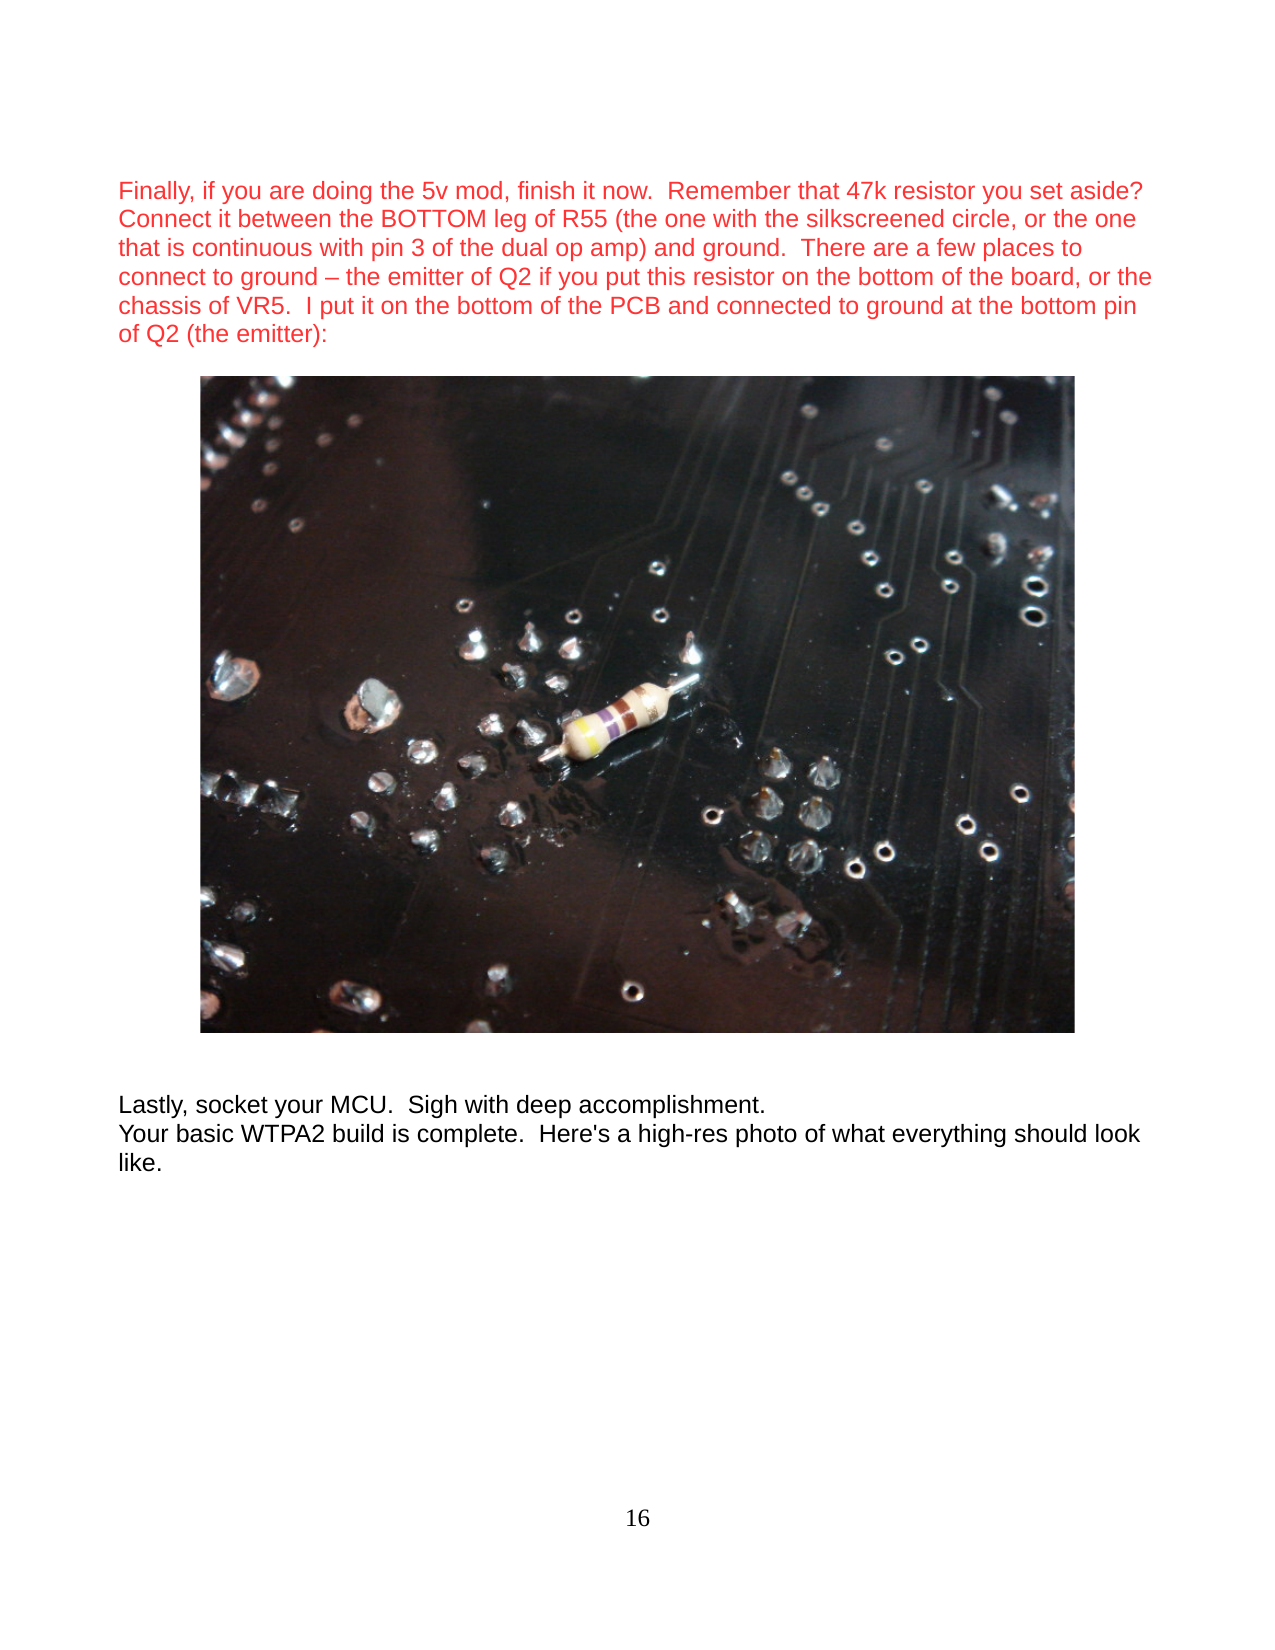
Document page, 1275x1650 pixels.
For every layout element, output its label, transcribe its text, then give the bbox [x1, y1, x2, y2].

text Finally, if you are doing the 5v mod, finish it now. Remember that 47k resistor you set aside? Connect it between the BOTTOM leg of R55 (the one with the silkscreened circle, or the one that is continuous with pin 3 of the dual op amp) and ground. There are a few places to connect to ground – the emitter of Q2 if you put this resistor on the bottom of the board, or the chassis of VR5. I put it on the bottom of the PCB and connected to ground at the bottom pin of Q2 (the emitter): [118, 176, 1157, 348]
text Your basic WTPA2 build is complete. Here's a high-res photo of what everything should look like. [118, 1119, 1157, 1176]
text Lastly, socket your MCU. Sigh with deep accomplishment. [118, 1090, 1157, 1119]
picture [200, 376, 1075, 1033]
